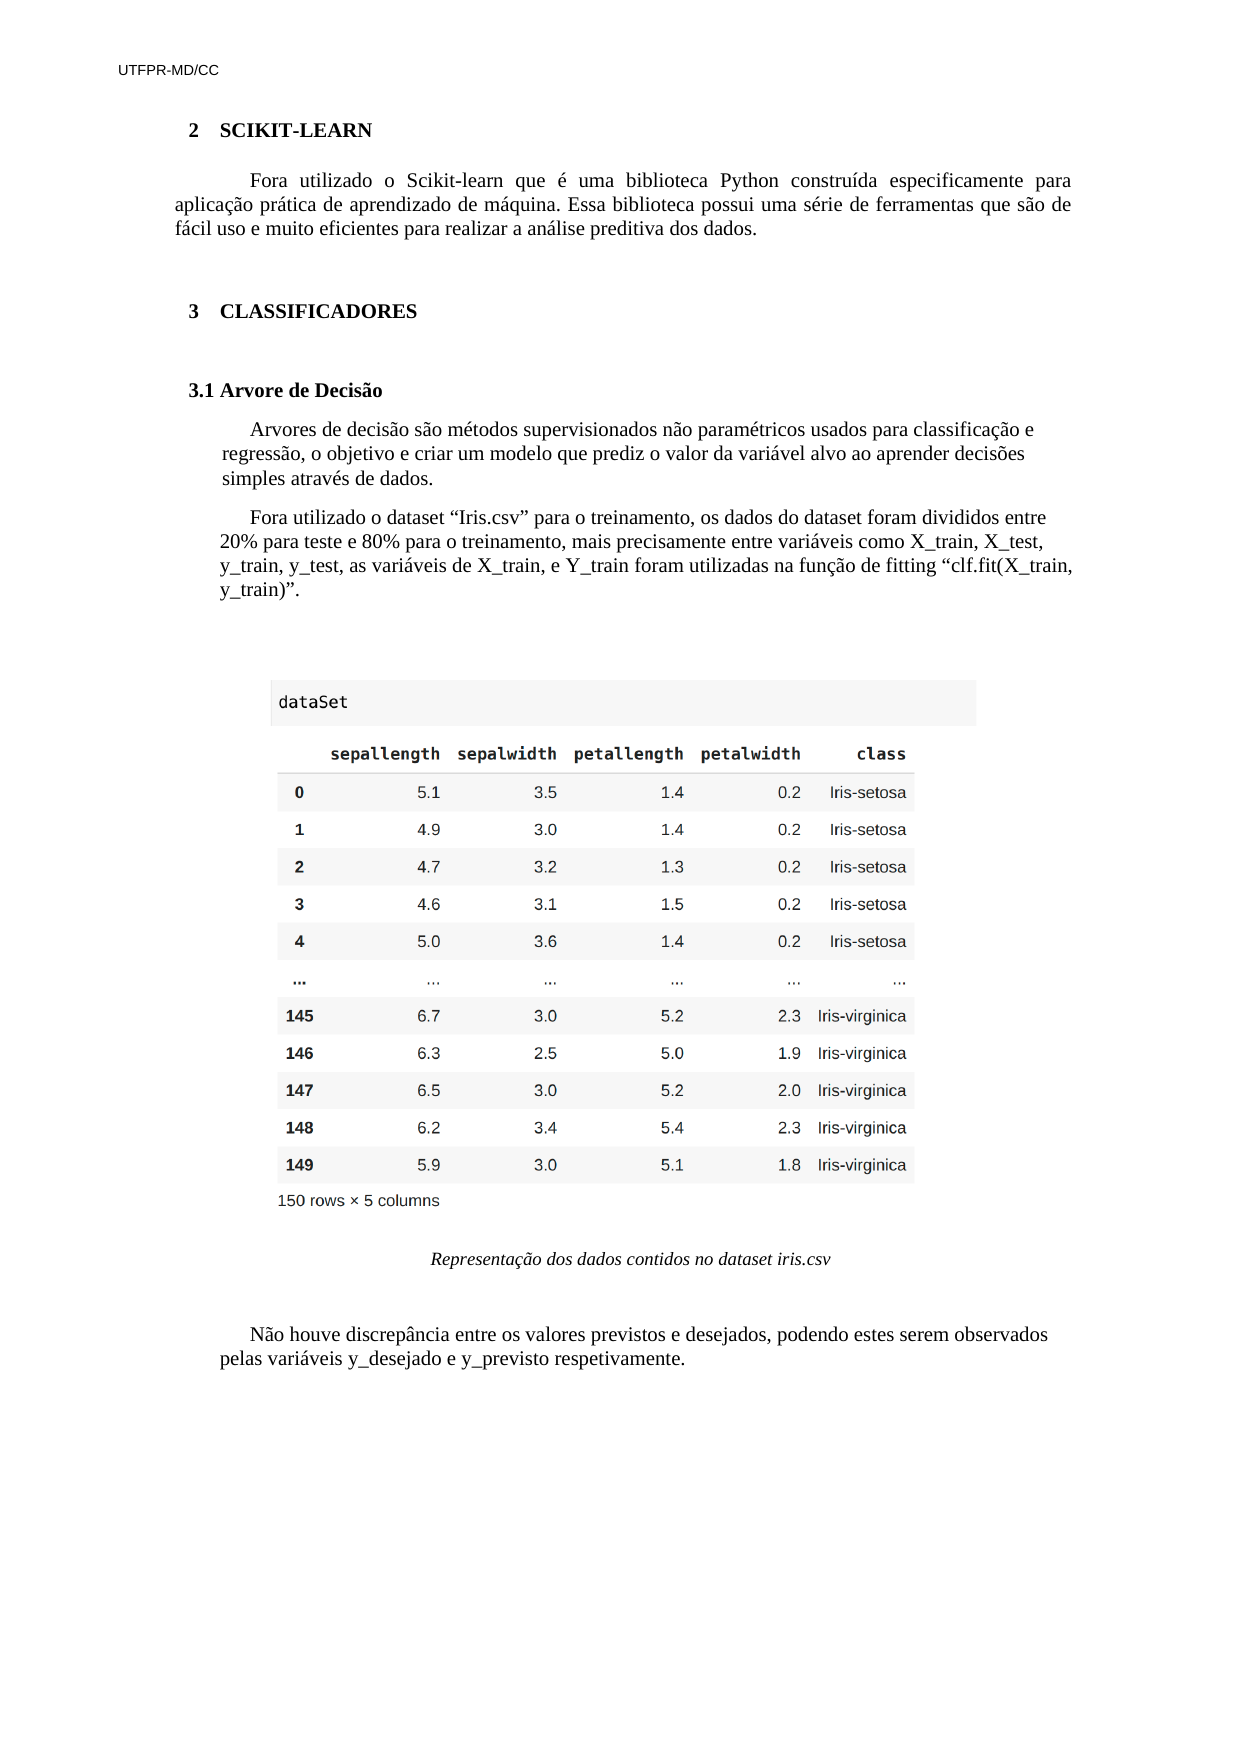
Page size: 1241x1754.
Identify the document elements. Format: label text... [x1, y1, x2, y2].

subtitle SCIKIT-LEARN [188, 117, 1073, 142]
text Fora utilizado o Scikit-learn que é uma biblioteca Python construída especificamente para aplicação prática de aprendizado de máquina. Essa biblioteca possui uma série de ferramentas que são de fácil uso e muito eficientes para realizar a análise preditiva dos dados. [174, 168, 1073, 240]
subtitle Representação dos dados contidos no dataset iris.csv [188, 1248, 1073, 1270]
subtitle Arvores de decisão são métodos supervisionados não paramétricos usados para classificação e regressão, o objetivo e criar um modelo que prediz o valor da variável alvo ao aprender decisões simples através de dados. [222, 417, 1073, 489]
subtitle Não houve discrepância entre os valores previstos e desejados, podendo estes serem observados pelas variáveis y_desejado e y_previsto respetivamente. [188, 1322, 1073, 1370]
picture [270, 680, 977, 1220]
subtitle 3.1 Arvore de Decisão [188, 378, 1073, 402]
subtitle Fora utilizado o dataset “Iris.csv” para o treinamento, os dados do dataset foram divididos entre 20% para teste e 80% para o treinamento, mais precisamente entre variáveis como X_train, X_test, y_train, y_test, as variáveis de X_train, e Y_train foram utilizadas na função de fitting “clf.fit(X_train, y_train)”. [188, 505, 1073, 601]
subtitle CLASSIFICADORES [188, 299, 1073, 323]
